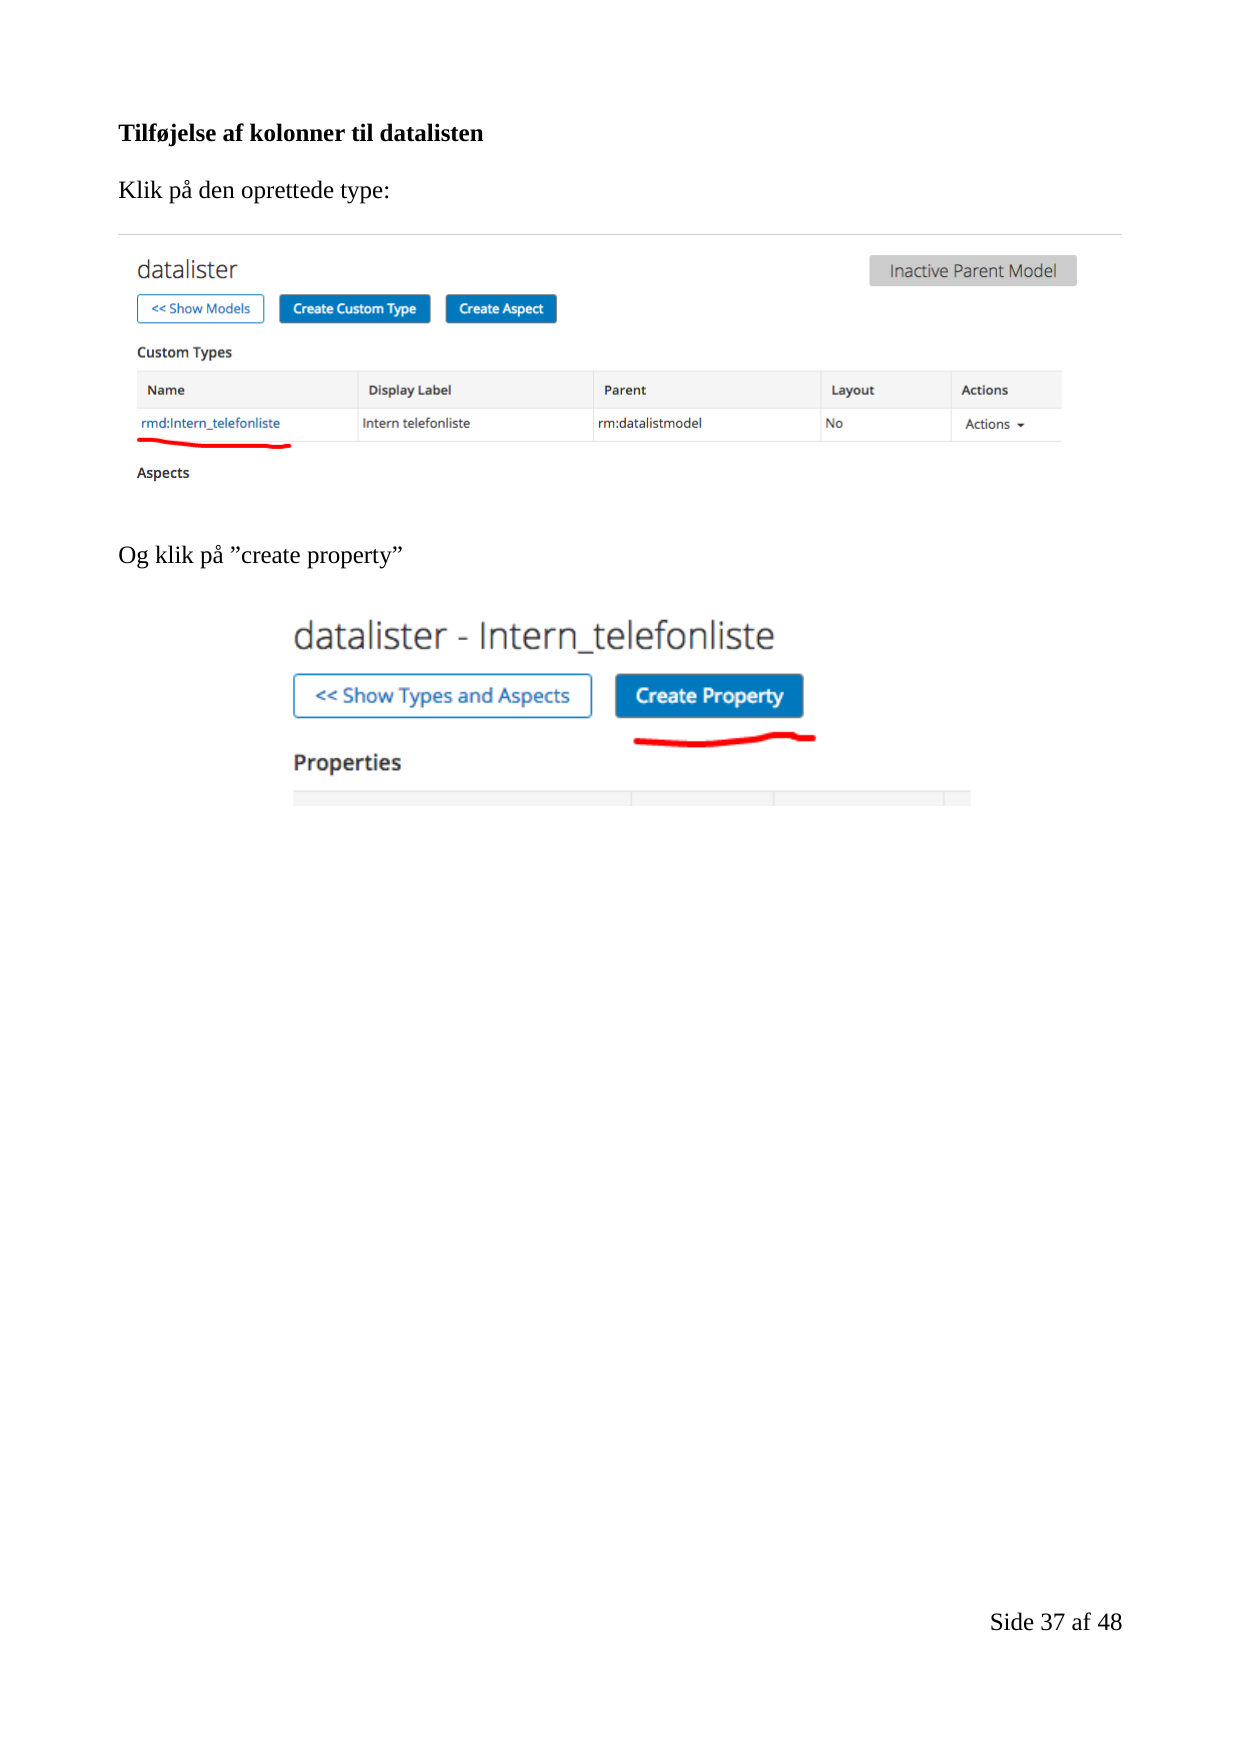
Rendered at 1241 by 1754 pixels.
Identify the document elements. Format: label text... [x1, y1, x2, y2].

text Klik på den oprettede type: [118, 176, 1122, 204]
picture [118, 233, 1123, 483]
subtitle Tilføjelse af kolonner til datalisten [118, 118, 1122, 147]
picture [269, 597, 971, 806]
text Og klik på ”create property” [118, 540, 1122, 568]
